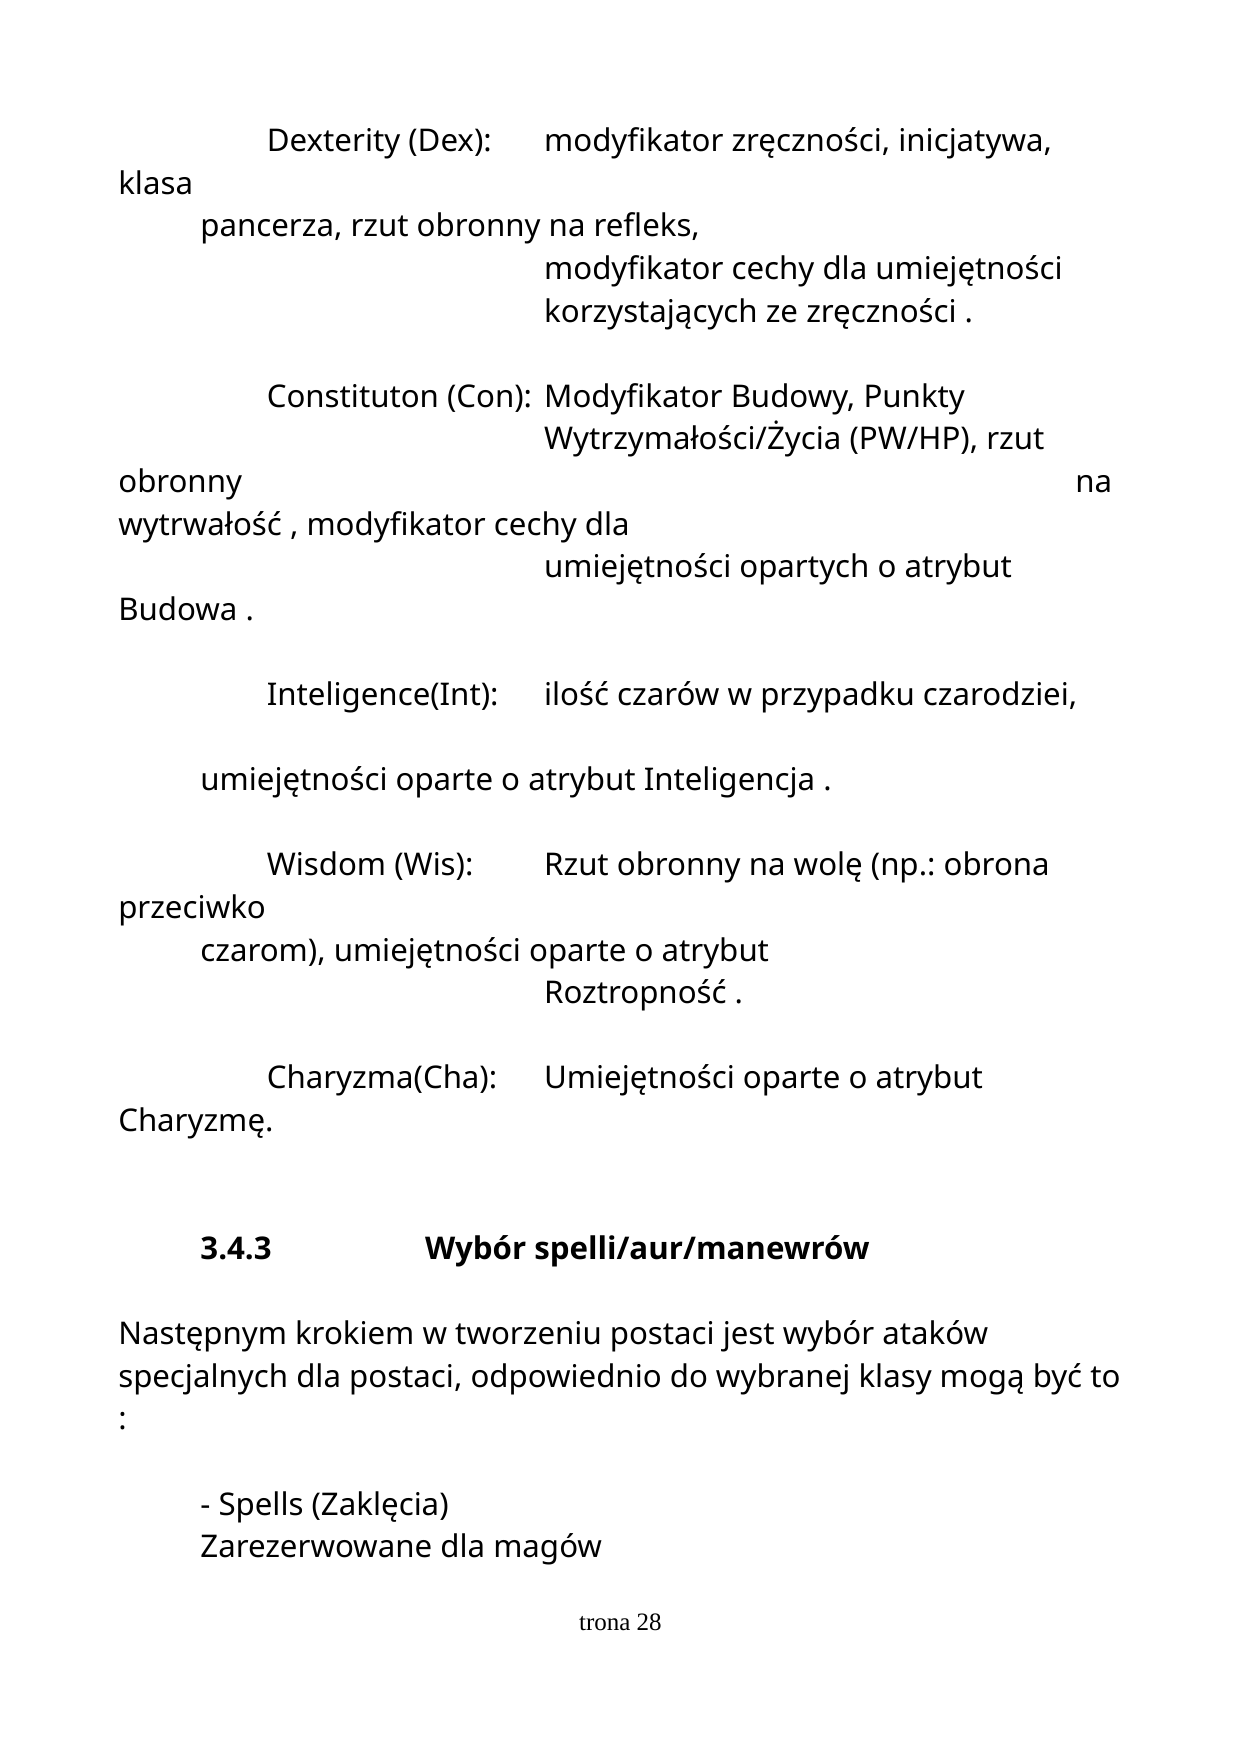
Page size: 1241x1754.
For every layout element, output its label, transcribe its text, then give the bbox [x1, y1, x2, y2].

text 3.4.3 Wybór spelli/aur/manewrów [118, 1226, 1122, 1268]
text - Spells (Zaklęcia) Zarezerwowane dla magów [118, 1481, 1122, 1567]
text Charyzma(Cha): Umiejętności oparte o atrybut Charyzmę. [118, 1055, 1122, 1141]
text Wisdom (Wis): Rzut obronny na wolę (np.: obrona przeciwko czarom), umiejętności oparte o atrybut Roztropność . [118, 842, 1122, 1013]
text Inteligence(Int): ilość czarów w przypadku czarodziei, umiejętności oparte o atrybut Inteligencja . [118, 672, 1122, 800]
text Constituton (Con): Modyfikator Budowy, Punkty Wytrzymałości/Życia (PW/HP), rzut obronny na wytrwałość , modyfikator cechy dla umiejętności opartych o atrybut Budowa . [118, 374, 1122, 629]
text Dexterity (Dex): modyfikator zręczności, inicjatywa, klasa pancerza, rzut obronny na refleks, modyfikator cechy dla umiejętności korzystających ze zręczności . [118, 118, 1122, 331]
text Następnym krokiem w tworzeniu postaci jest wybór ataków specjalnych dla postaci, odpowiednio do wybranej klasy mogą być to : [118, 1311, 1122, 1439]
